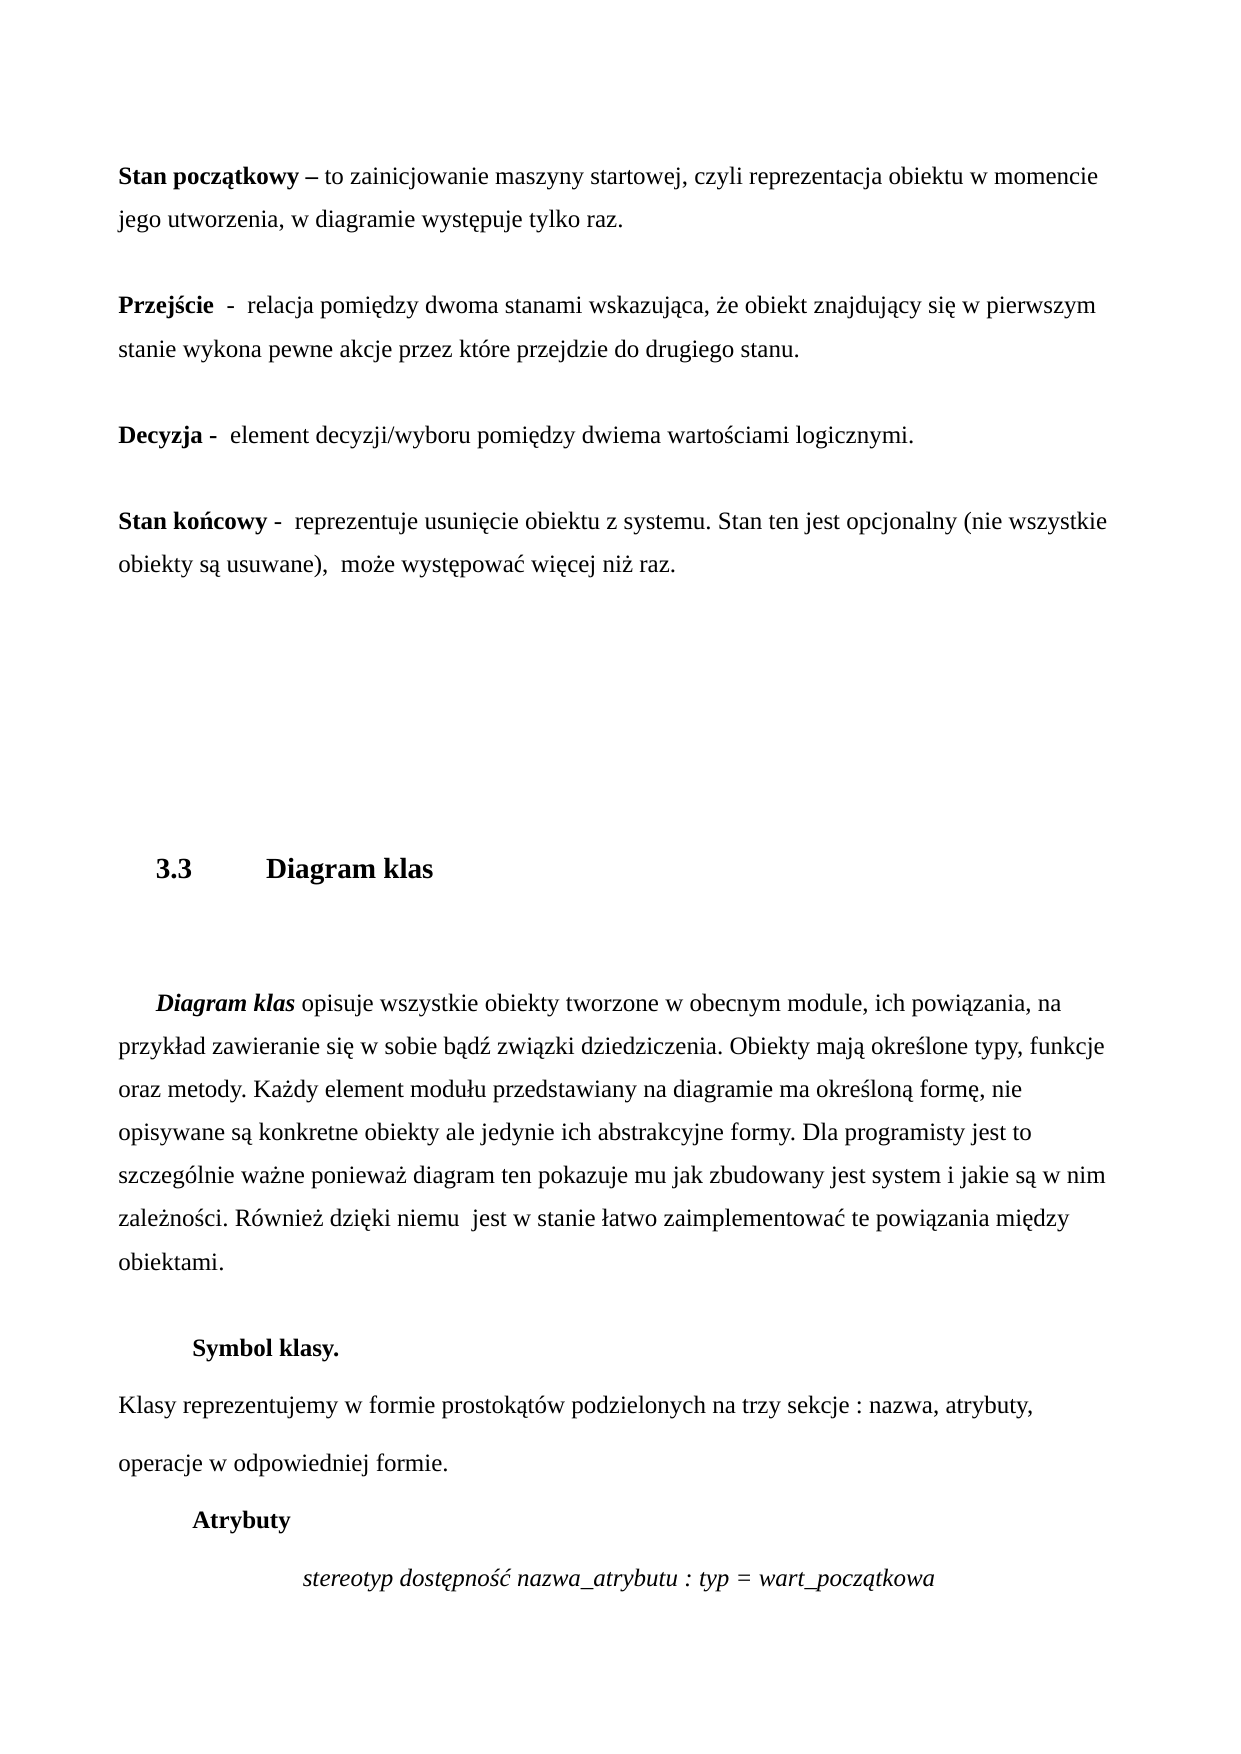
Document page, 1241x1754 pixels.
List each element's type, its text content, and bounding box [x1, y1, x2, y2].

text Klasy reprezentujemy w formie prostokątów podzielonych na trzy sekcje : nazwa, atrybuty, operacje w odpowiedniej formie. [118, 1390, 1122, 1477]
text 3.3 Diagram klas [118, 851, 1122, 885]
text Symbol klasy. [118, 1333, 1122, 1362]
text Stan początkowy – to zainicjowanie maszyny startowej, czyli reprezentacja obiektu w momencie jego utworzenia, w diagramie występuje tylko raz. [118, 161, 1122, 233]
text stereotyp dostępność nazwa_atrybutu : typ = wart_początkowa [118, 1563, 1122, 1592]
text Diagram klas opisuje wszystkie obiekty tworzone w obecnym module, ich powiązania, na przykład zawieranie się w sobie bądź związki dziedziczenia. Obiekty mają określone typy, funkcje oraz metody. Każdy element modułu przedstawiany na diagramie ma określoną formę, nie opisywane są konkretne obiekty ale jedynie ich abstrakcyjne formy. Dla programisty jest to szczególnie ważne ponieważ diagram ten pokazuje mu jak zbudowany jest system i jakie są w nim zależności. Również dzięki niemu jest w stanie łatwo zaimplementować te powiązania między obiektami. [118, 988, 1122, 1275]
text Przejście - relacja pomiędzy dwoma stanami wskazująca, że obiekt znajdujący się w pierwszym stanie wykona pewne akcje przez które przejdzie do drugiego stanu. [118, 291, 1122, 362]
text Decyzja - element decyzji/wyboru pomiędzy dwiema wartościami logicznymi. [118, 420, 1122, 449]
text Atrybuty [118, 1505, 1122, 1534]
text Stan końcowy - reprezentuje usunięcie obiektu z systemu. Stan ten jest opcjonalny (nie wszystkie obiekty są usuwane), może występować więcej niż raz. [118, 506, 1122, 578]
